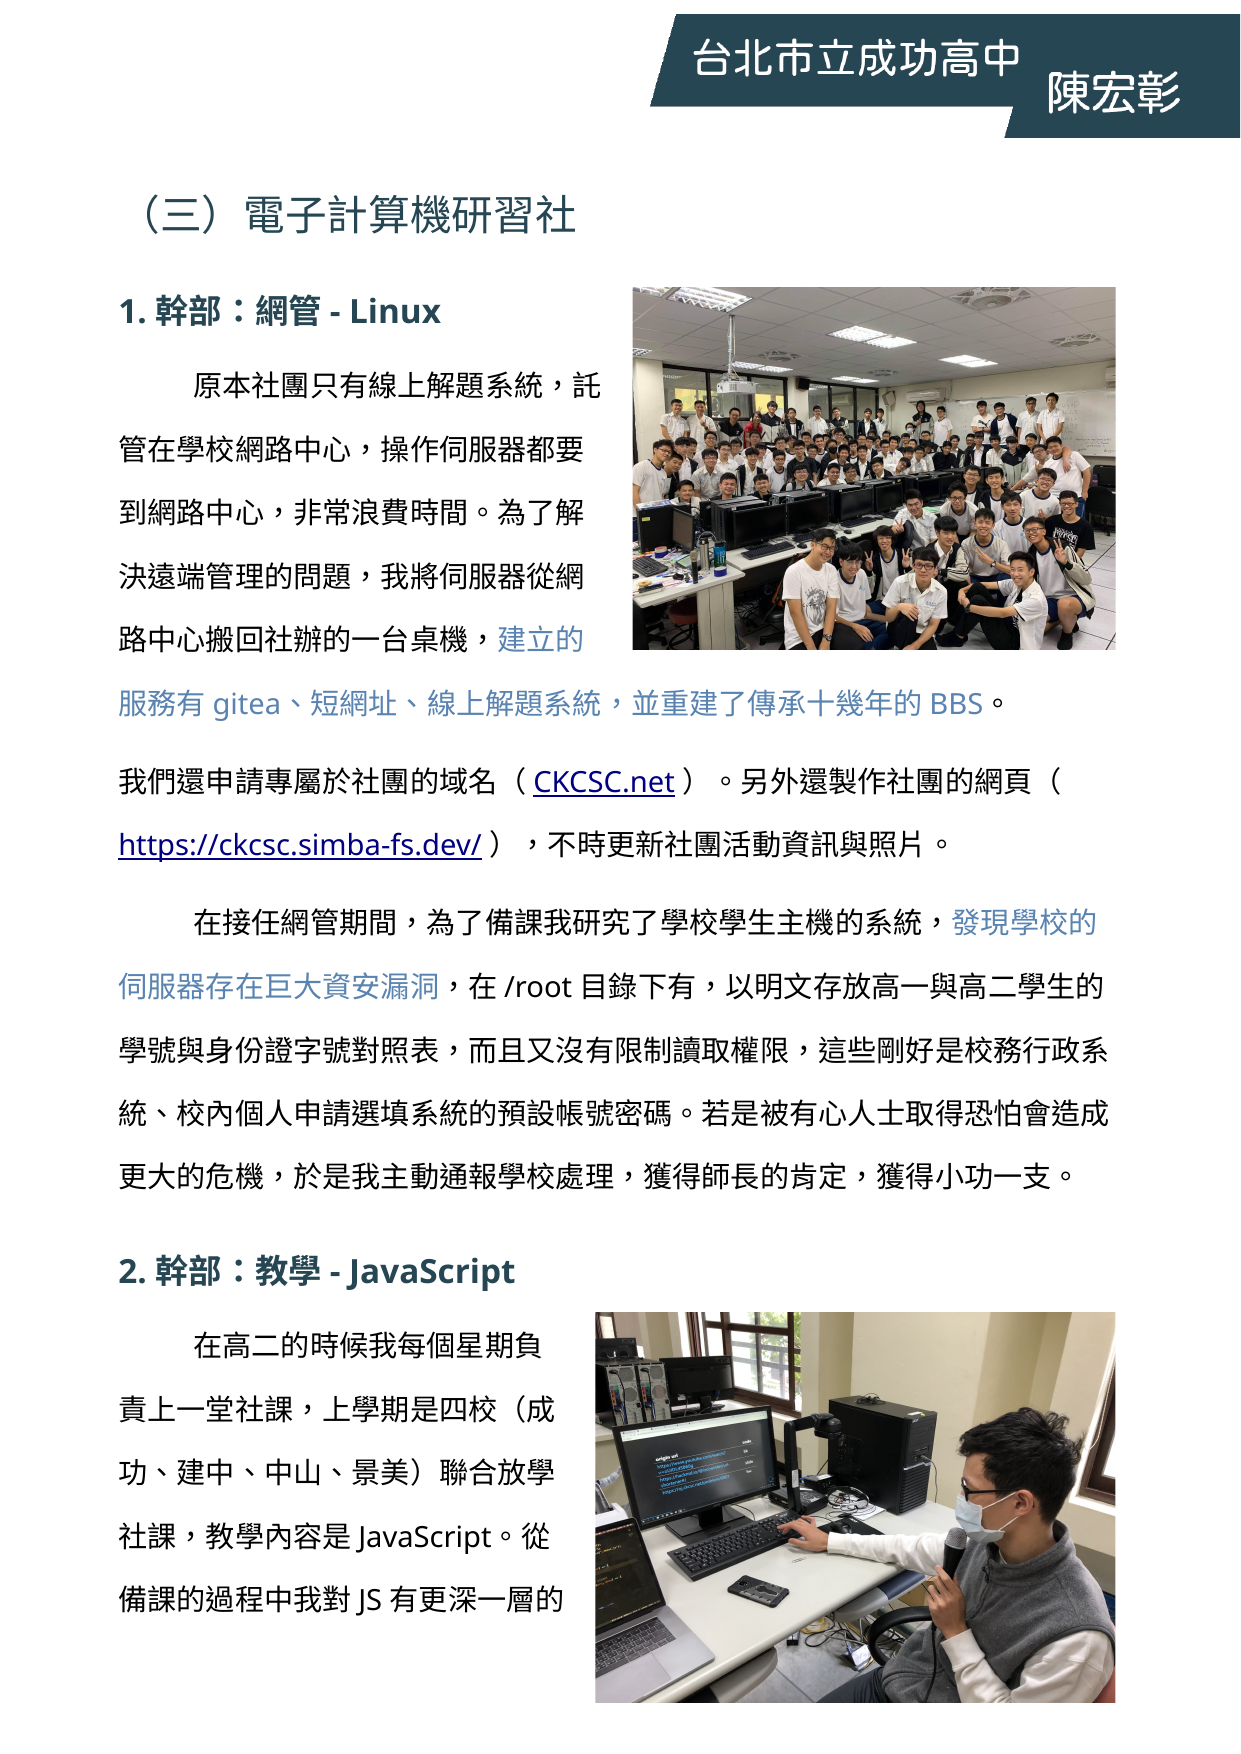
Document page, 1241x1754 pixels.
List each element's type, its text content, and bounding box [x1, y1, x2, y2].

picture [632, 287, 1116, 650]
text 原本社團只有線上解題系統，託管在學校網路中心，操作伺服器都要到網路中心，非常浪費時間。為了解決遠端管理的問題，我將伺服器從網路中心搬回社辦的一台桌機，建立的服務有 gitea、短網址、線上解題系統，並重建了傳承十幾年的 BBS。 [118, 363, 1122, 723]
text 在接任網管期間，為了備課我研究了學校學生主機的系統，發現學校的伺服器存在巨大資安漏洞，在 /root 目錄下有，以明文存放高一與高二學生的學號與身份證字號對照表，而且又沒有限制讀取權限，這些剛好是校務行政系統、校內個人申請選填系統的預設帳號密碼。若是被有心人士取得恐怕會造成更大的危機，於是我主動通報學校處理，獲得師長的肯定，獲得小功一支。 [118, 900, 1122, 1196]
subtitle 2. 幹部：教學 - JavaScript [118, 1244, 1122, 1293]
subtitle 1. 幹部：網管 - Linux [118, 284, 1122, 333]
picture [0, 0, 1241, 152]
text 在高二的時候我每個星期負責上一堂社課，上學期是四校（成功、建中、中山、景美）聯合放學社課，教學內容是 JavaScript。從備課的過程中我對 JS 有更深一層的了解。下學期是社內的課，教學內容是 Linux 指令操作，從檔案操作到架設伺服器。在一整個班面前講課讓我學了很多寶貴的經驗，為了確保知識的正確性，我查證、整理了很多我以前沒有注意的細節，同時也訓練了我的口條，在人群面前講話更有條理。 [118, 1323, 595, 1619]
picture [595, 1312, 1116, 1703]
text 我們還申請專屬於社團的域名（ CKCSC.net ）。另外還製作社團的網頁（ https://ckcsc.simba-fs.dev/ ），不時更新社團活動資訊與照片。 [118, 758, 1122, 864]
subtitle （三）電子計算機研習社 [118, 182, 1122, 242]
